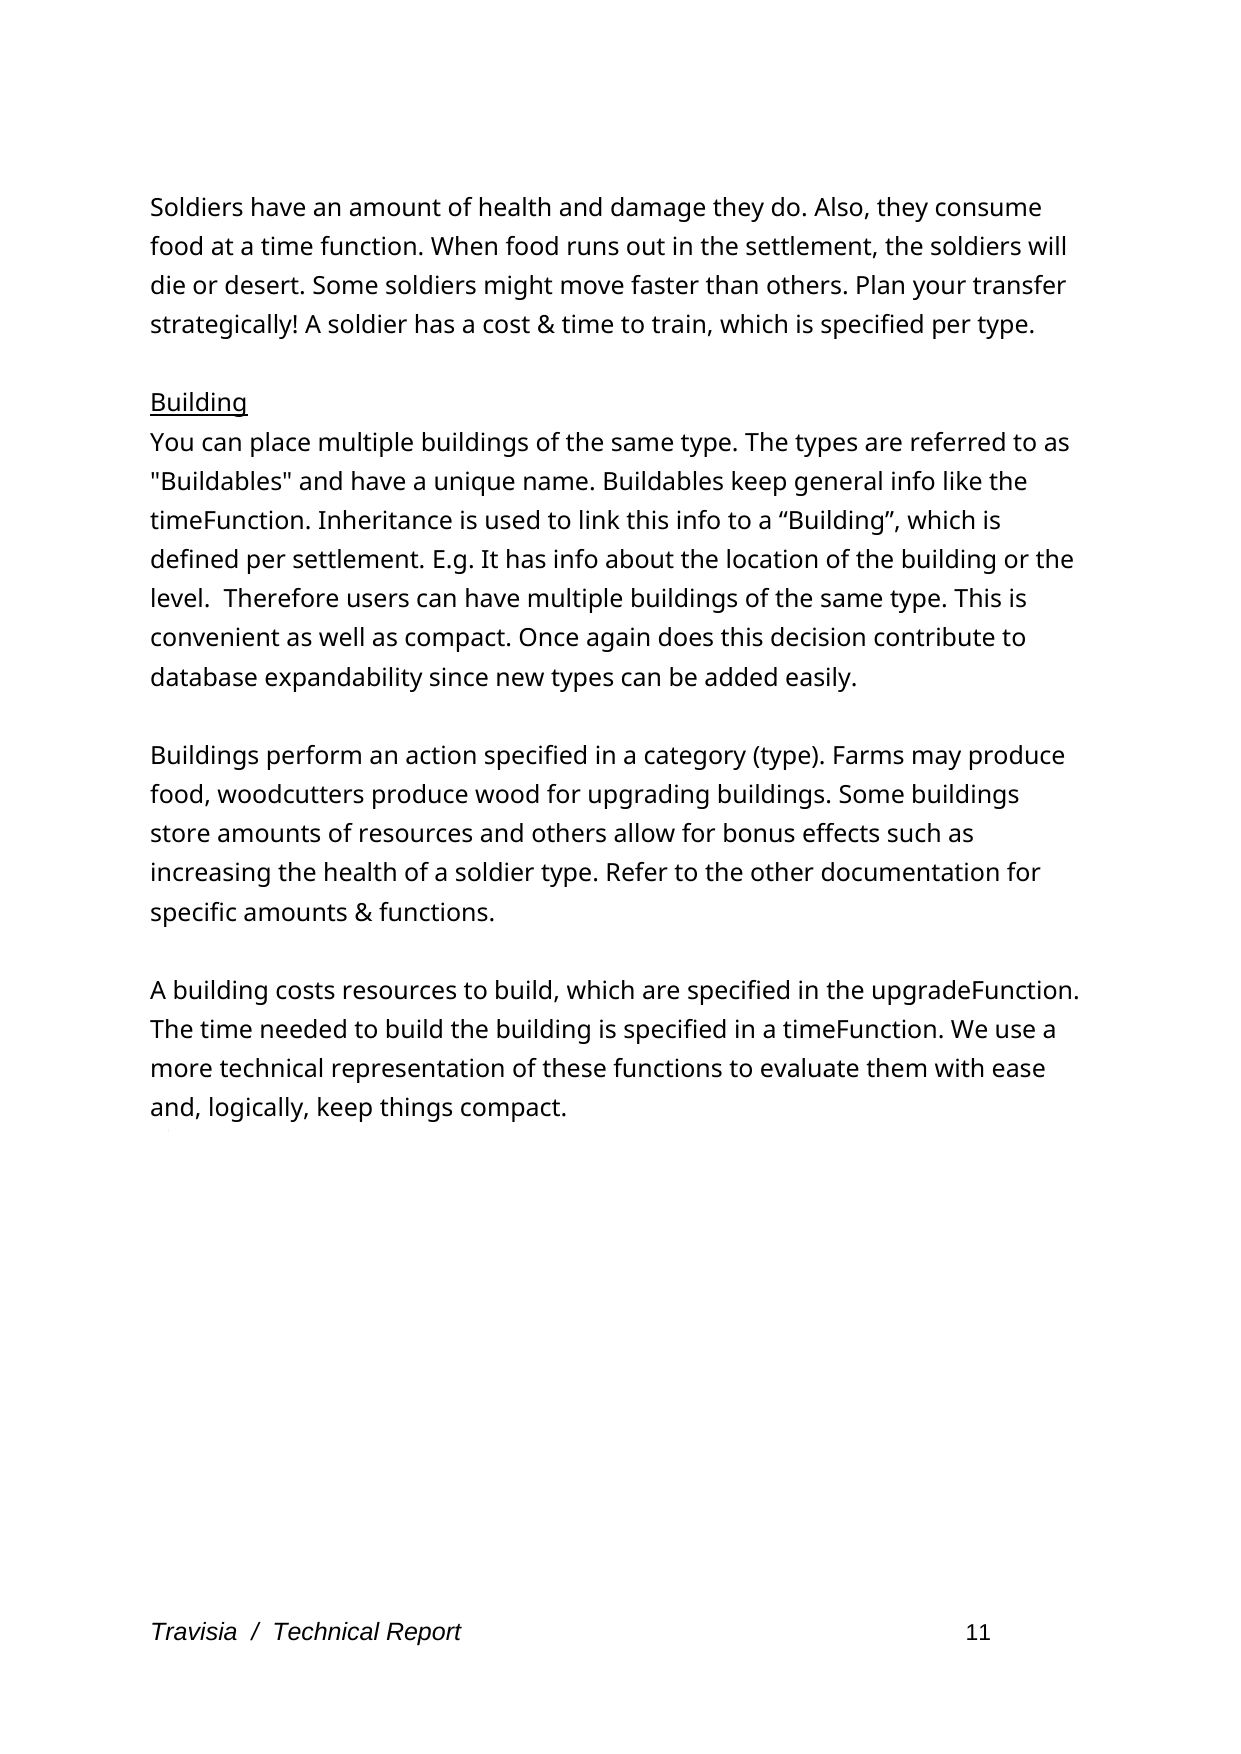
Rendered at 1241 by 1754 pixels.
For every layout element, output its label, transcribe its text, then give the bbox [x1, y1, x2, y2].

text Soldiers have an amount of health and damage they do. Also, they consume food at a time function. When food runs out in the settlement, the soldiers will die or desert. Some soldiers might move faster than others. Plan your transfer strategically! A soldier has a cost & time to train, which is specified per type. [150, 189, 1087, 341]
text A building costs resources to build, which are specified in the upgradeFunction. The time needed to build the building is specified in a timeFunction. We use a more technical representation of these functions to evaluate them with ease and, logically, keep things compact. [150, 972, 1087, 1124]
text Building [150, 385, 1087, 419]
text Buildings perform an action specified in a category (type). Farms may produce food, woodcutters produce wood for upgrading buildings. Some buildings store amounts of resources and others allow for bonus effects such as increasing the health of a soldier type. Refer to the other documentation for specific amounts & functions. [150, 737, 1087, 928]
text You can place multiple buildings of the same type. The types are referred to as "Buildables" and have a unique name. Buildables keep general info like the timeFunction. Inheritance is used to link this info to a “Building”, which is defined per settlement. E.g. It has info about the location of the building or the level. Therefore users can have multiple buildings of the same type. This is convenient as well as compact. Once again does this decision contribute to database expandability since new types can be added easily. [150, 424, 1087, 693]
